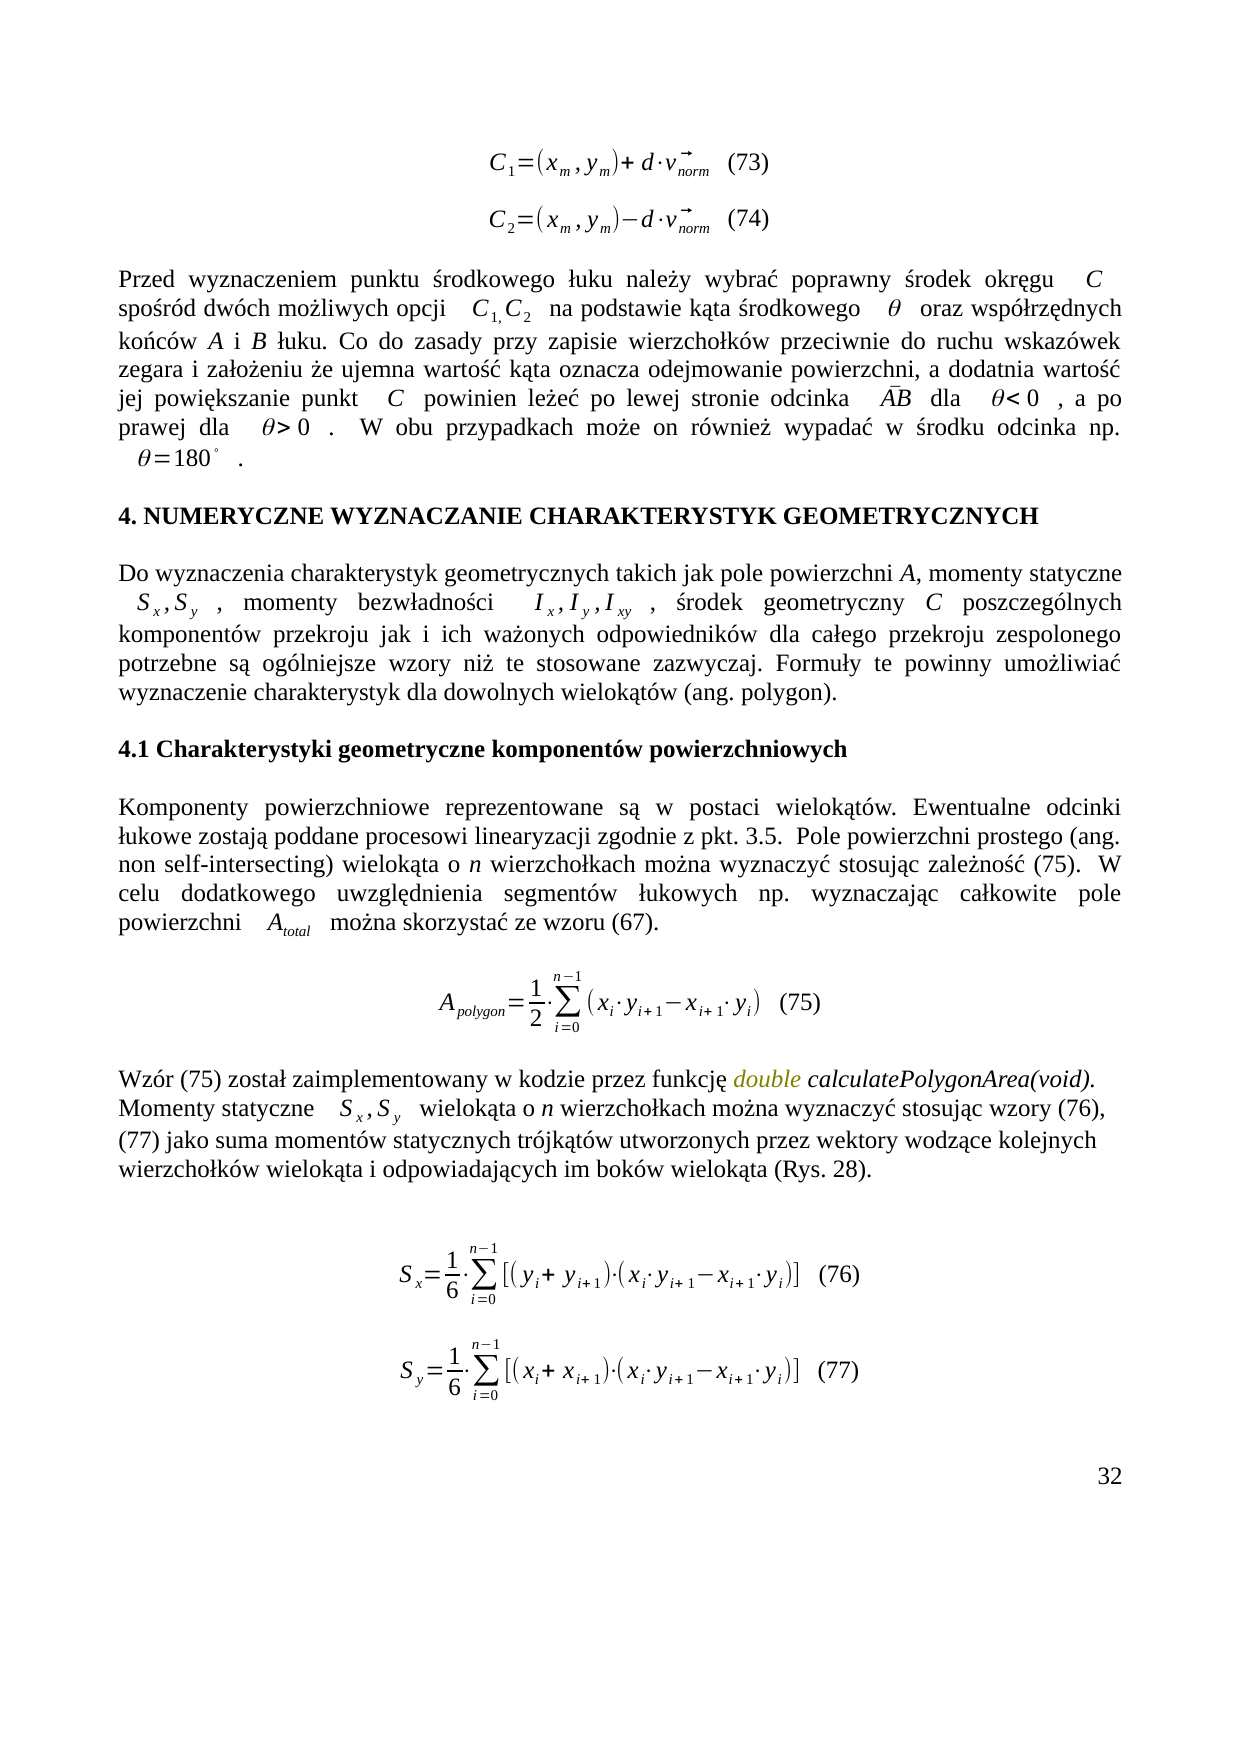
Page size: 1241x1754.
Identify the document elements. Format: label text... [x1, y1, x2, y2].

text Przed wyznaczeniem punktu środkowego łuku należy wybrać poprawny środek okręgu spośród dwóch możliwych opcji na podstawie kąta środkowego oraz współrzędnych końców A i B łuku. Co do zasady przy zapisie wierzchołków przeciwnie do ruchu wskazówek zegara i założeniu że ujemna wartość kąta oznacza odejmowanie powierzchni, a dodatnia wartość jej powiększanie punkt powinien leżeć po lewej stronie odcinka dla , a po prawej dla . W obu przypadkach może on również wypadać w środku odcinka np. . [118, 264, 1122, 472]
text (73) [118, 118, 1122, 179]
text (74) [118, 203, 1122, 236]
text 32 [118, 1461, 1122, 1490]
text Komponenty powierzchniowe reprezentowane są w postaci wielokątów. Ewentualne odcinki łukowe zostają poddane procesowi linearyzacji zgodnie z pkt. 3.5. Pole powierzchni prostego (ang. non self-intersecting) wielokąta o n wierzchołkach można wyznaczyć stosując zależność (75). W celu dodatkowego uwzględnienia segmentów łukowych np. wyznaczając całkowite pole powierzchni można skorzystać ze wzoru (67). [118, 792, 1122, 939]
text Wzór (75) został zaimplementowany w kodzie przez funkcję double calculatePolygonArea(void). [118, 1064, 1122, 1093]
text (75) [118, 968, 1122, 1036]
text 4.1 Charakterystyki geometryczne komponentów powierzchniowych [118, 734, 1122, 763]
text (76) (77) [118, 1240, 1122, 1404]
text Do wyznaczenia charakterystyk geometrycznych takich jak pole powierzchni A, momenty statyczne , momenty bezwładności , środek geometryczny C poszczególnych komponentów przekroju jak i ich ważonych odpowiedników dla całego przekroju zespolonego potrzebne są ogólniejsze wzory niż te stosowane zazwyczaj. Formuły te powinny umożliwiać wyznaczenie charakterystyk dla dowolnych wielokątów (ang. polygon). [118, 558, 1122, 706]
text Momenty statyczne wielokąta o n wierzchołkach można wyznaczyć stosując wzory (76), (77) jako suma momentów statycznych trójkątów utworzonych przez wektory wodzące kolejnych wierzchołków wielokąta i odpowiadających im boków wielokąta (Rys. 28). [118, 1093, 1122, 1183]
text 4. NUMERYCZNE WYZNACZANIE CHARAKTERYSTYK GEOMETRYCZNYCH [118, 501, 1122, 529]
